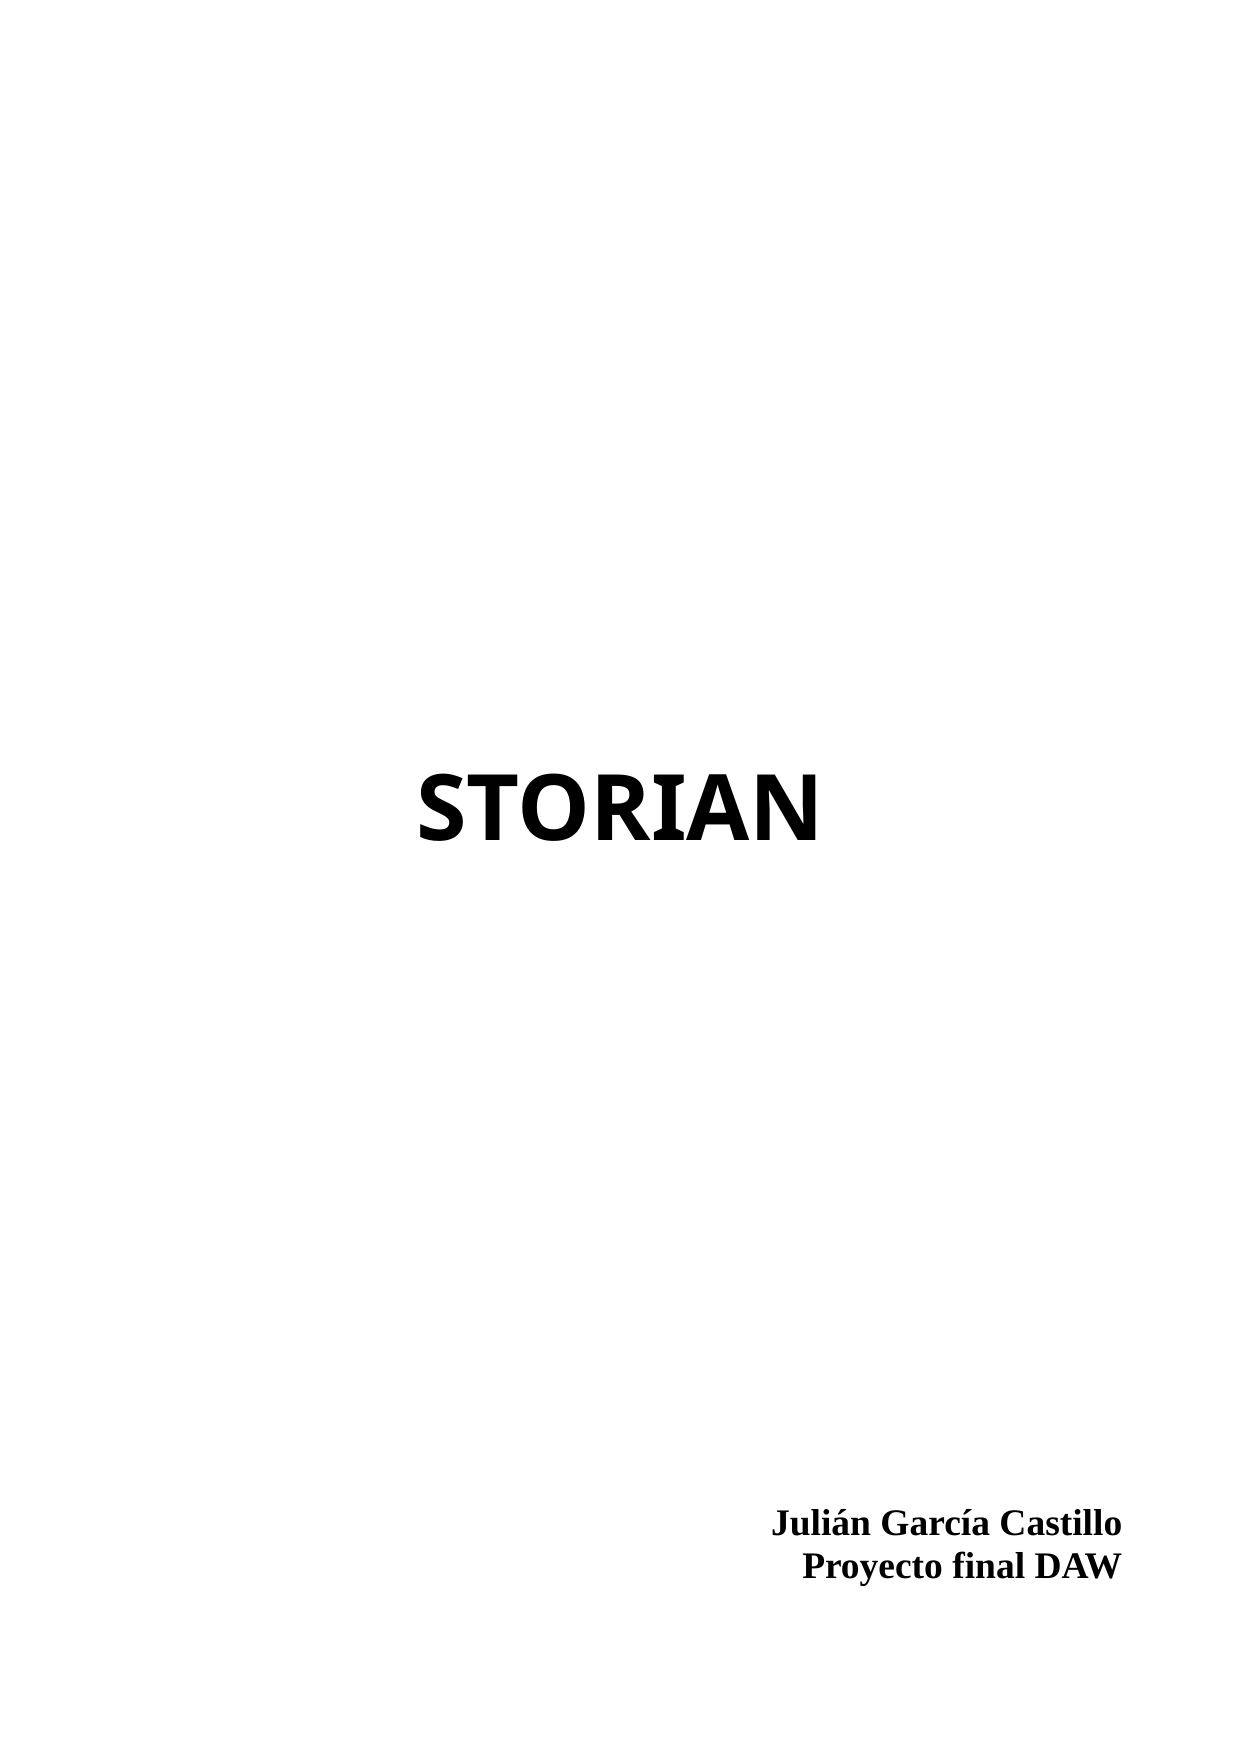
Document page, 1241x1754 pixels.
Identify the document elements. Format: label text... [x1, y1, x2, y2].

text Proyecto final DAW [118, 1543, 1122, 1586]
text STORIAN [118, 743, 1122, 867]
text Julián García Castillo [118, 1500, 1122, 1543]
